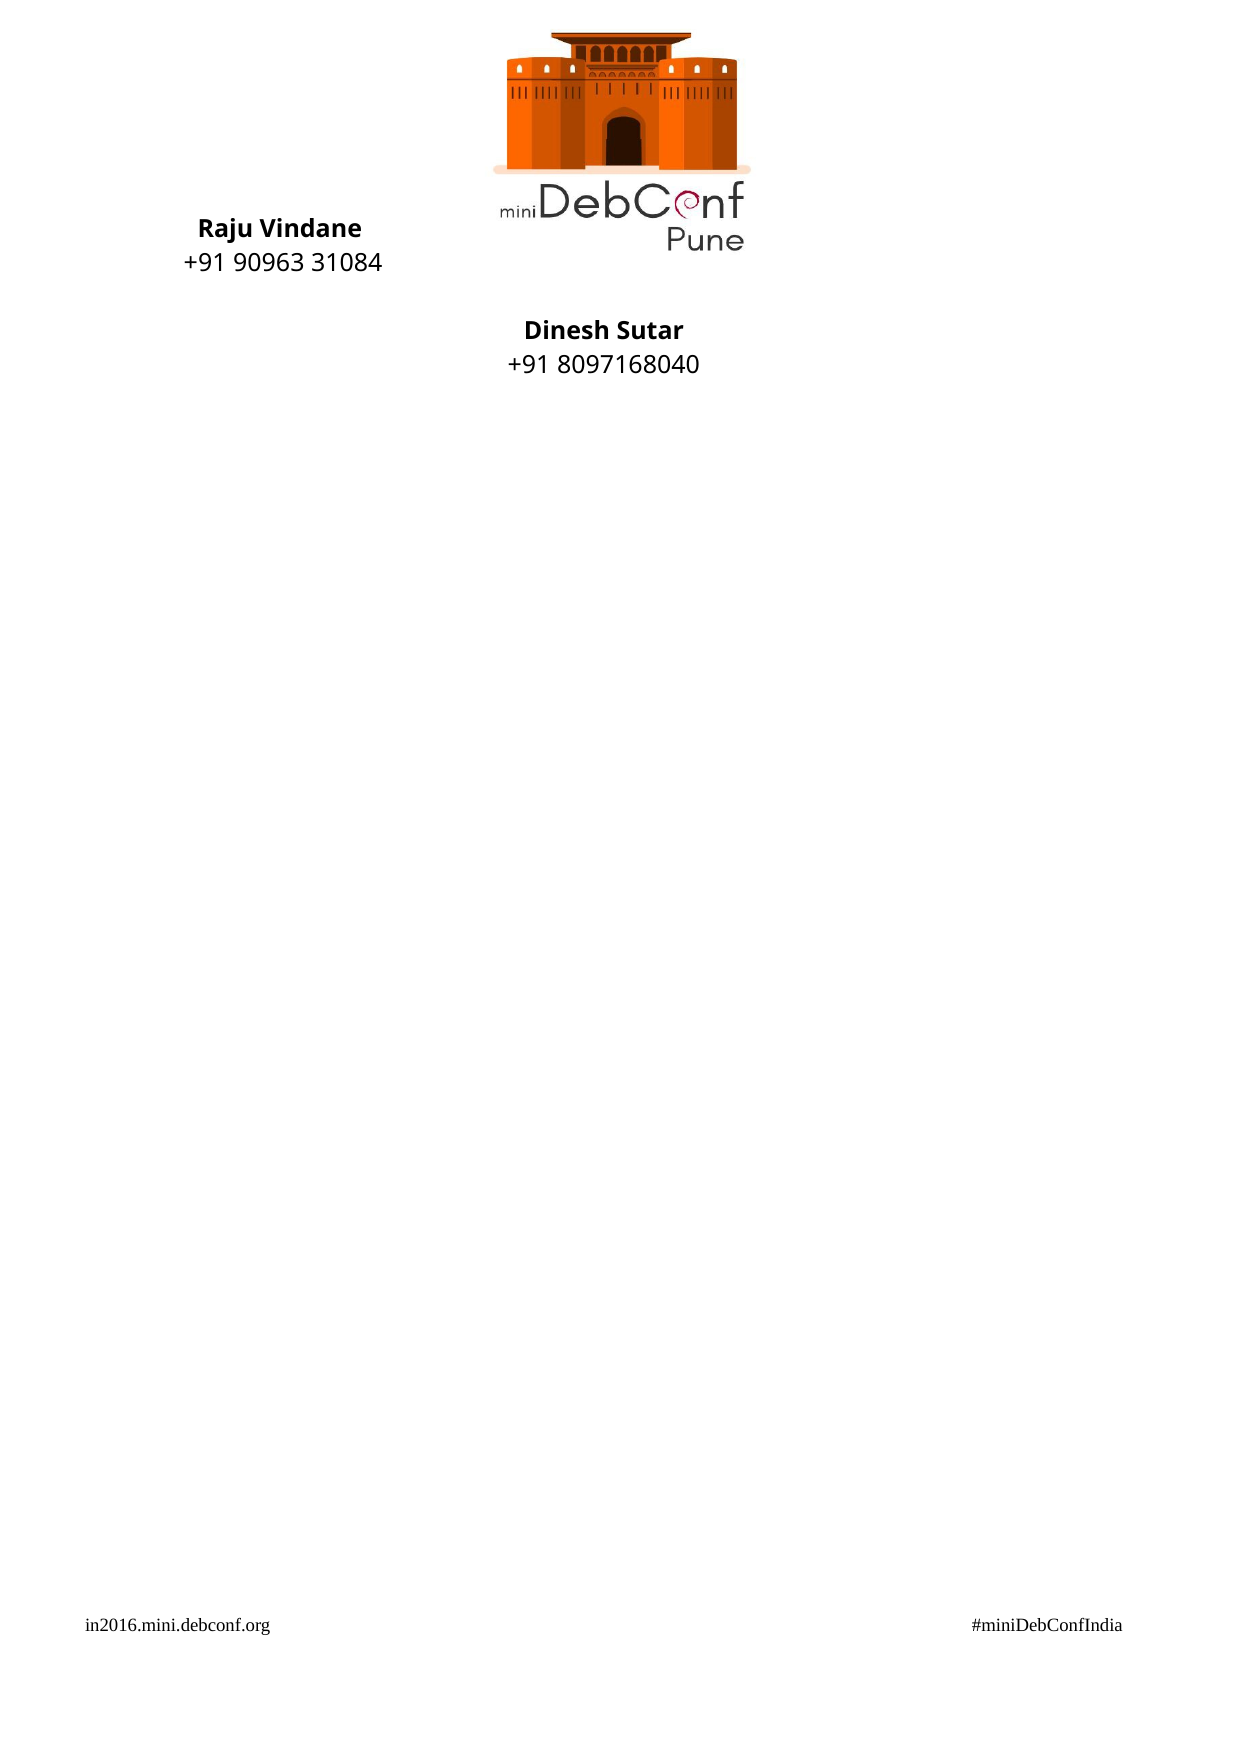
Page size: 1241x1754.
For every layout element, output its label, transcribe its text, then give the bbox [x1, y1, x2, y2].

text [798, 244, 1123, 278]
text +91 90963 31084 [85, 244, 474, 278]
text Dinesh Sutar [85, 313, 1123, 347]
text +91 8097168040 [85, 347, 1123, 381]
picture [474, 0, 798, 298]
text Raju Vindane [85, 210, 474, 244]
text [798, 210, 1123, 244]
